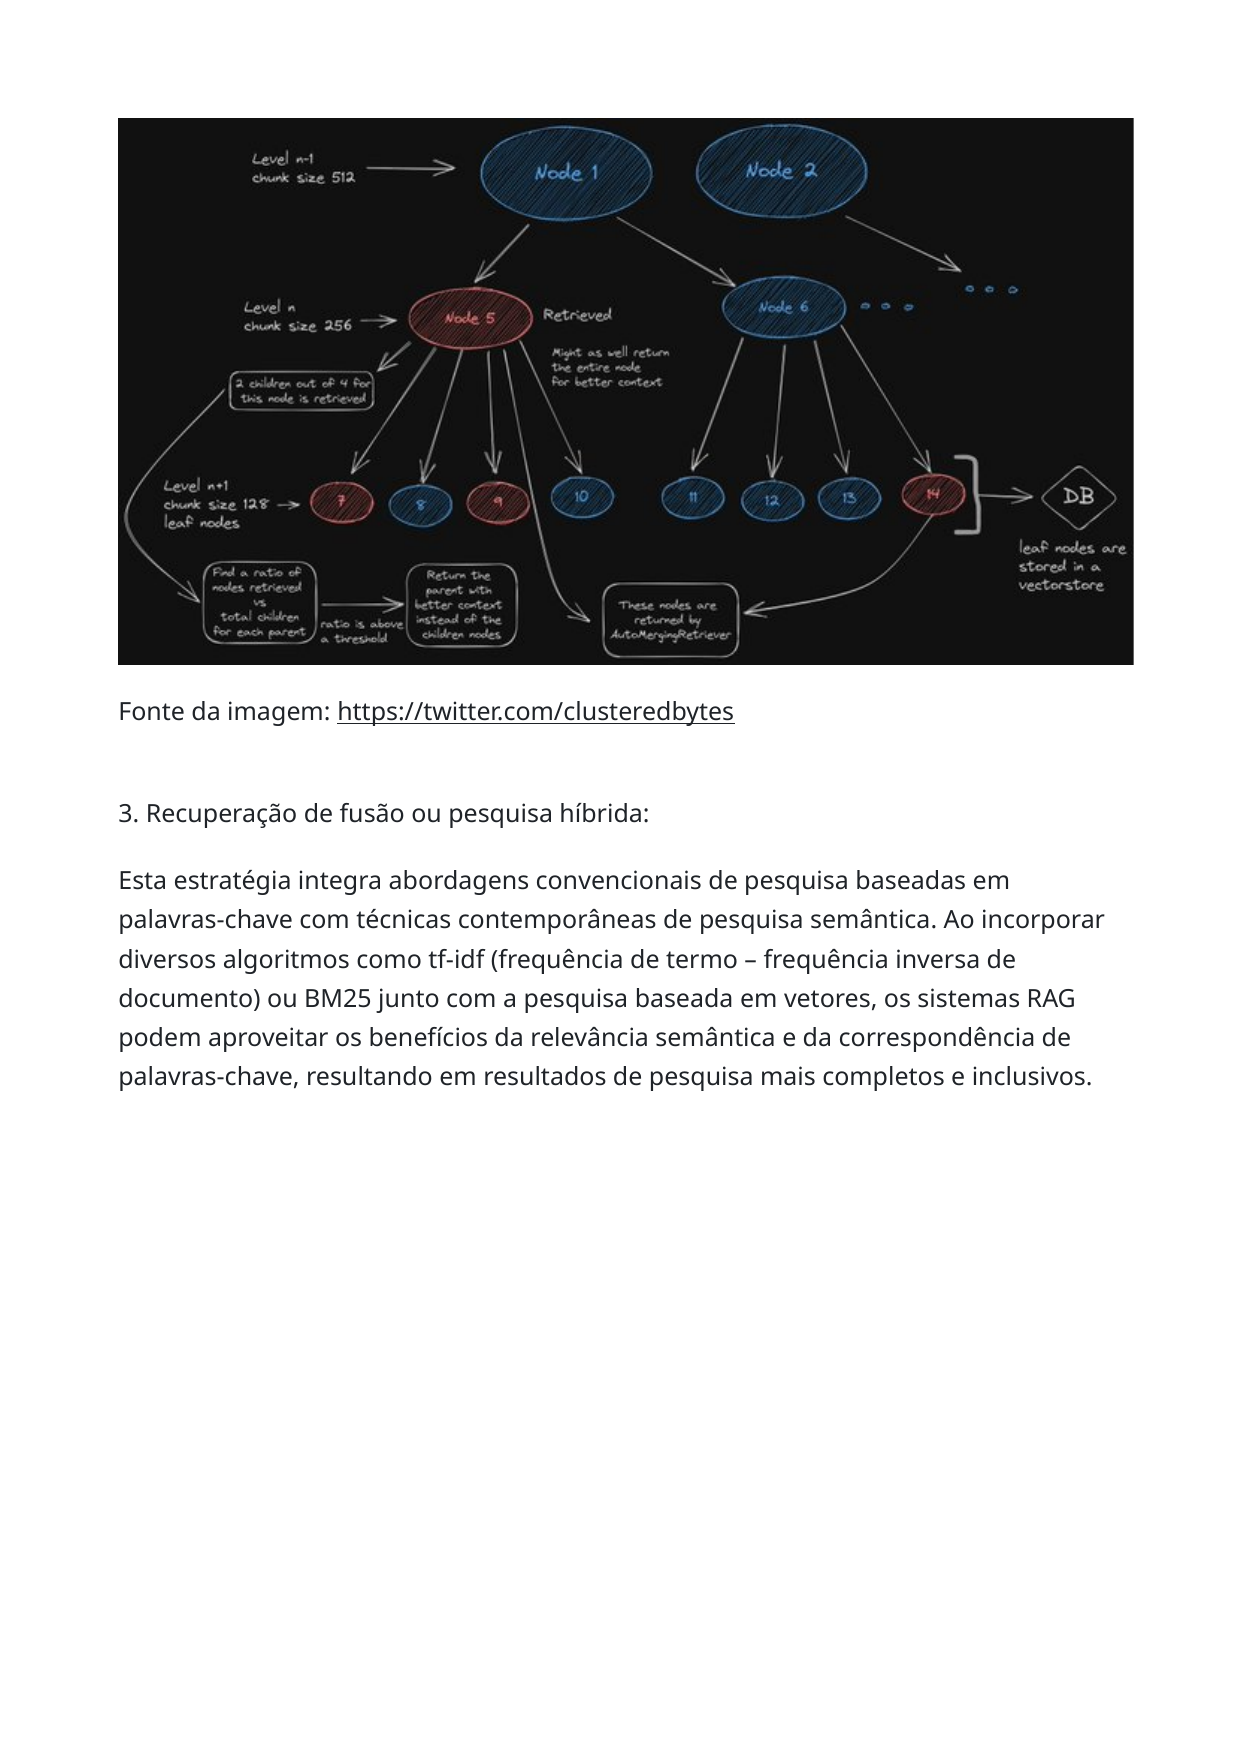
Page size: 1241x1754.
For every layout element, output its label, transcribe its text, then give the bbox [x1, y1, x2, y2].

text Esta estratégia integra abordagens convencionais de pesquisa baseadas em palavras-chave com técnicas contemporâneas de pesquisa semântica. Ao incorporar diversos algoritmos como tf-idf (frequência de termo – frequência inversa de documento) ou BM25 junto com a pesquisa baseada em vetores, os sistemas RAG podem aproveitar os benefícios da relevância semântica e da correspondência de palavras-chave, resultando em resultados de pesquisa mais completos e inclusivos. [118, 863, 1122, 1093]
subtitle 3. Recuperação de fusão ou pesquisa híbrida: [118, 796, 1122, 829]
text Fonte da imagem: https://twitter.com/clusteredbytes [118, 694, 1122, 728]
picture [118, 118, 1134, 665]
